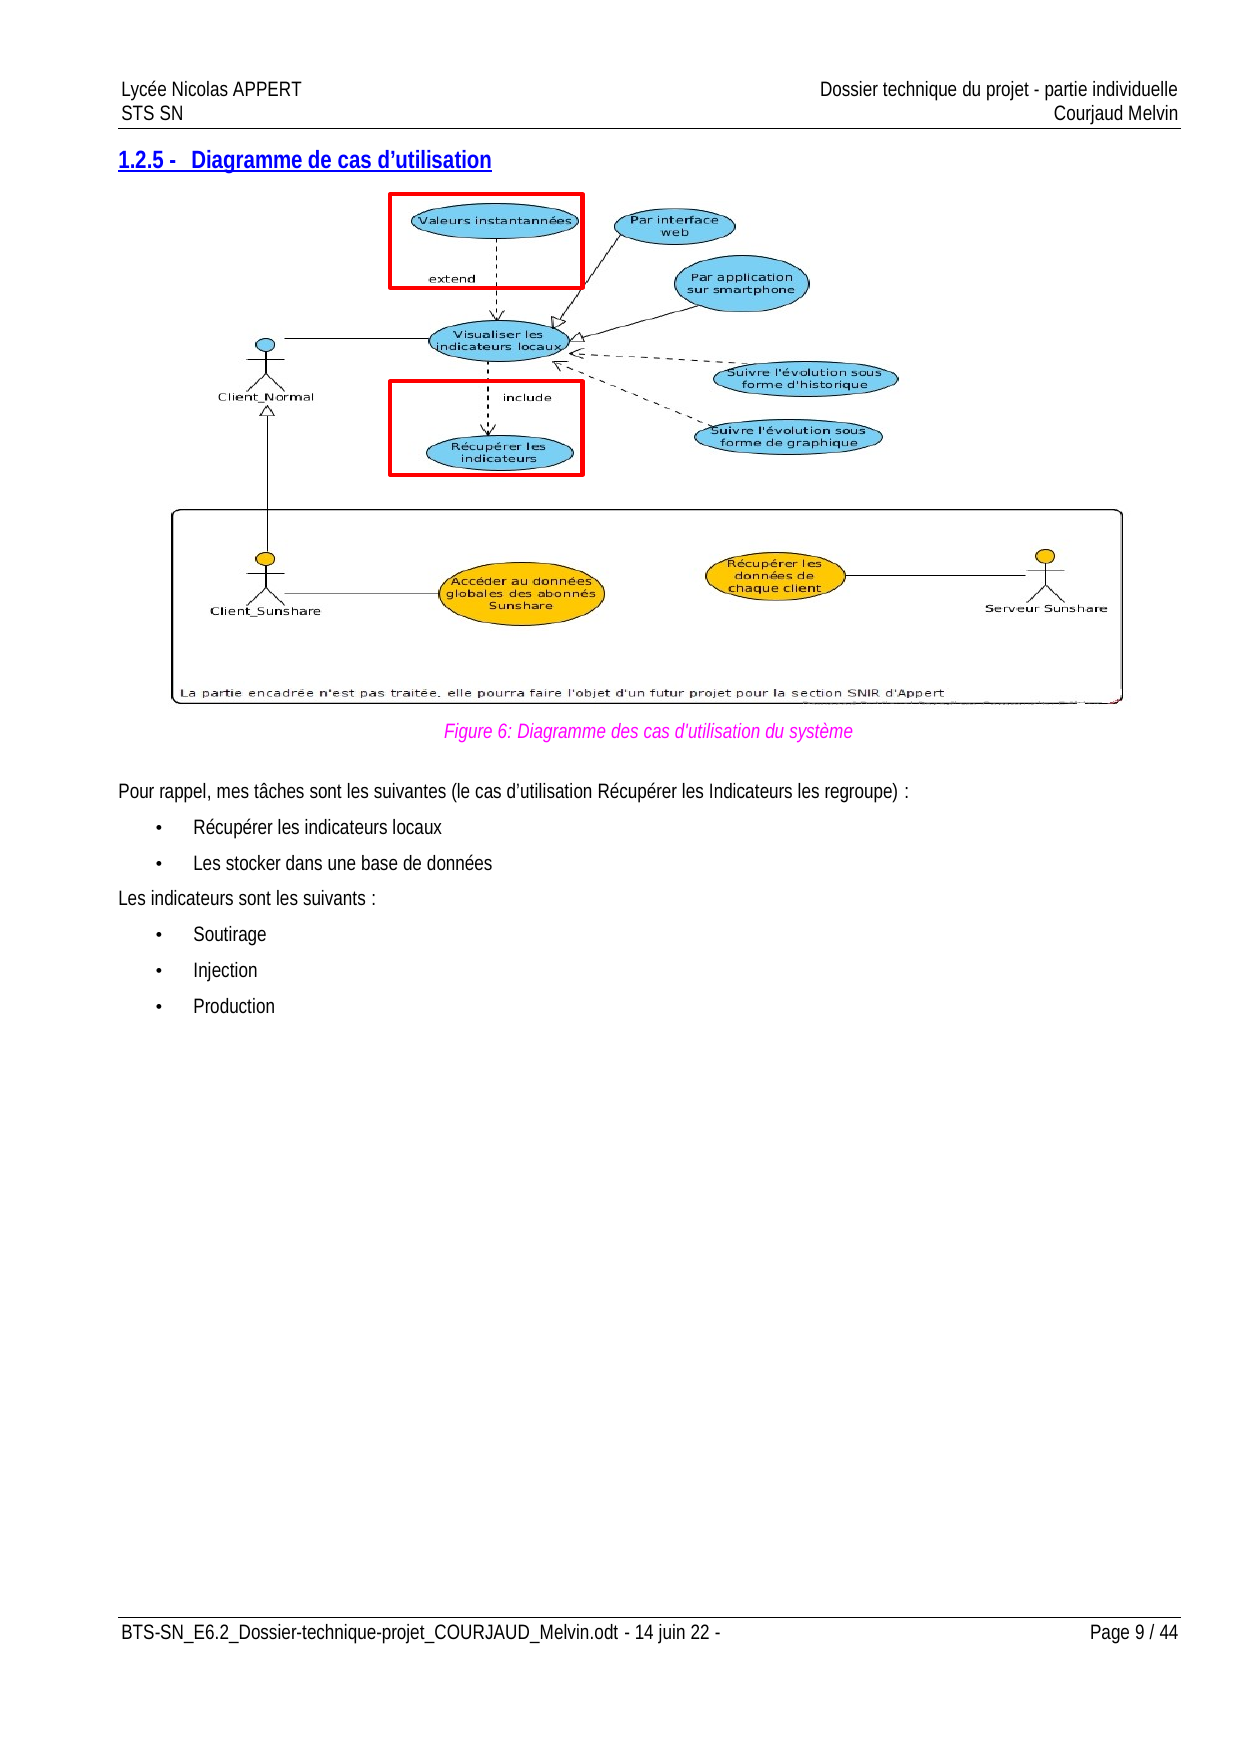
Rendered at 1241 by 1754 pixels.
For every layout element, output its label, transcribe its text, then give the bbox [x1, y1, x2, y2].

text [585, 193, 1131, 201]
list Les stocker dans une base de données [156, 851, 1181, 874]
text Figure 6: Diagramme des cas d'utilisation du système [169, 719, 1131, 743]
list Injection [156, 958, 1181, 982]
list Production [156, 994, 1181, 1018]
list Récupérer les indicateurs locaux [156, 815, 1181, 839]
text [169, 193, 388, 201]
subtitle Diagramme de cas d’utilisation [118, 145, 1181, 174]
list Soutirage [156, 922, 1181, 946]
text Pour rappel, mes tâches sont les suivantes (le cas d’utilisation Récupérer les Indicateurs les regroupe) : [118, 779, 1181, 803]
text Les indicateurs sont les suivants : [118, 886, 1181, 910]
